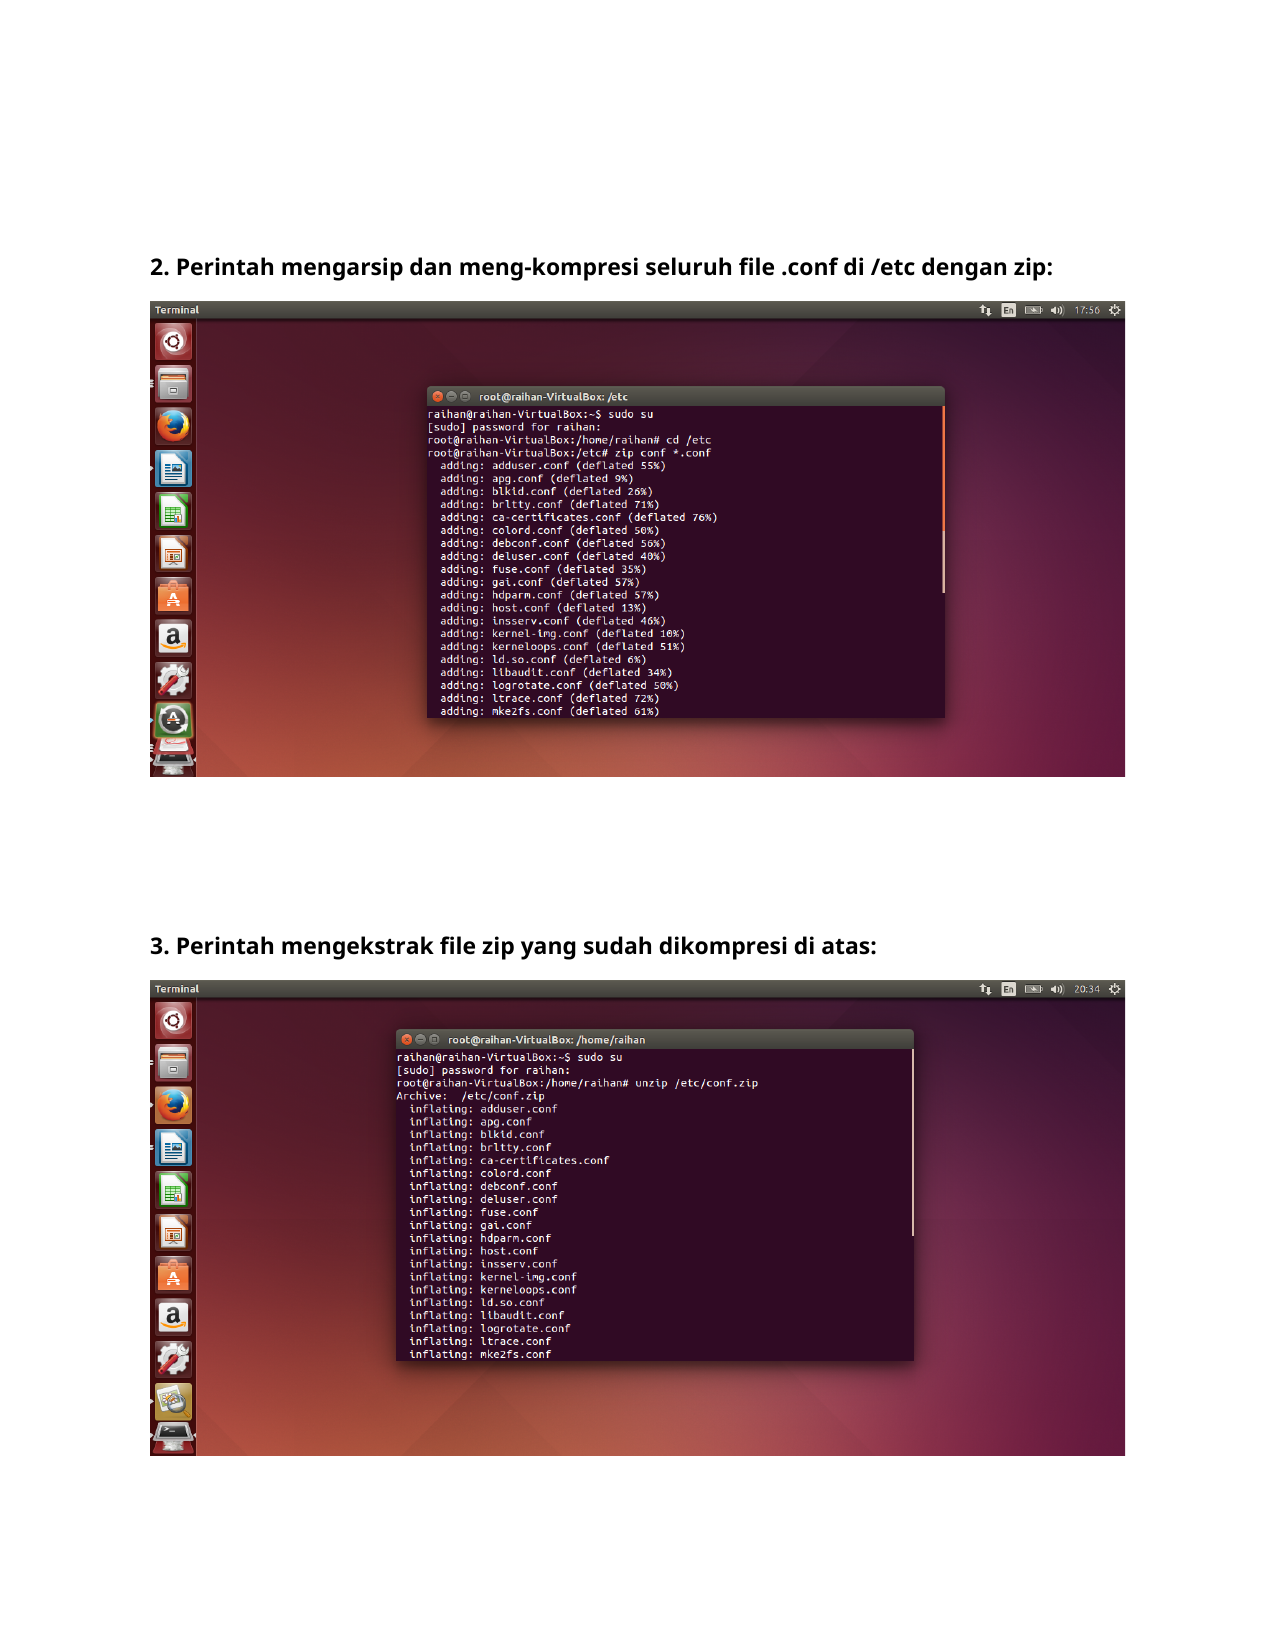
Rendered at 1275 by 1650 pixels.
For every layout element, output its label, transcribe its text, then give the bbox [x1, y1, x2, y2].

text 3. Perintah mengekstrak file zip yang sudah dikompresi di atas: [150, 930, 1125, 962]
picture [150, 301, 1125, 777]
picture [150, 980, 1125, 1456]
text 2. Perintah mengarsip dan meng-kompresi seluruh file .conf di /etc dengan zip: [150, 251, 1125, 282]
